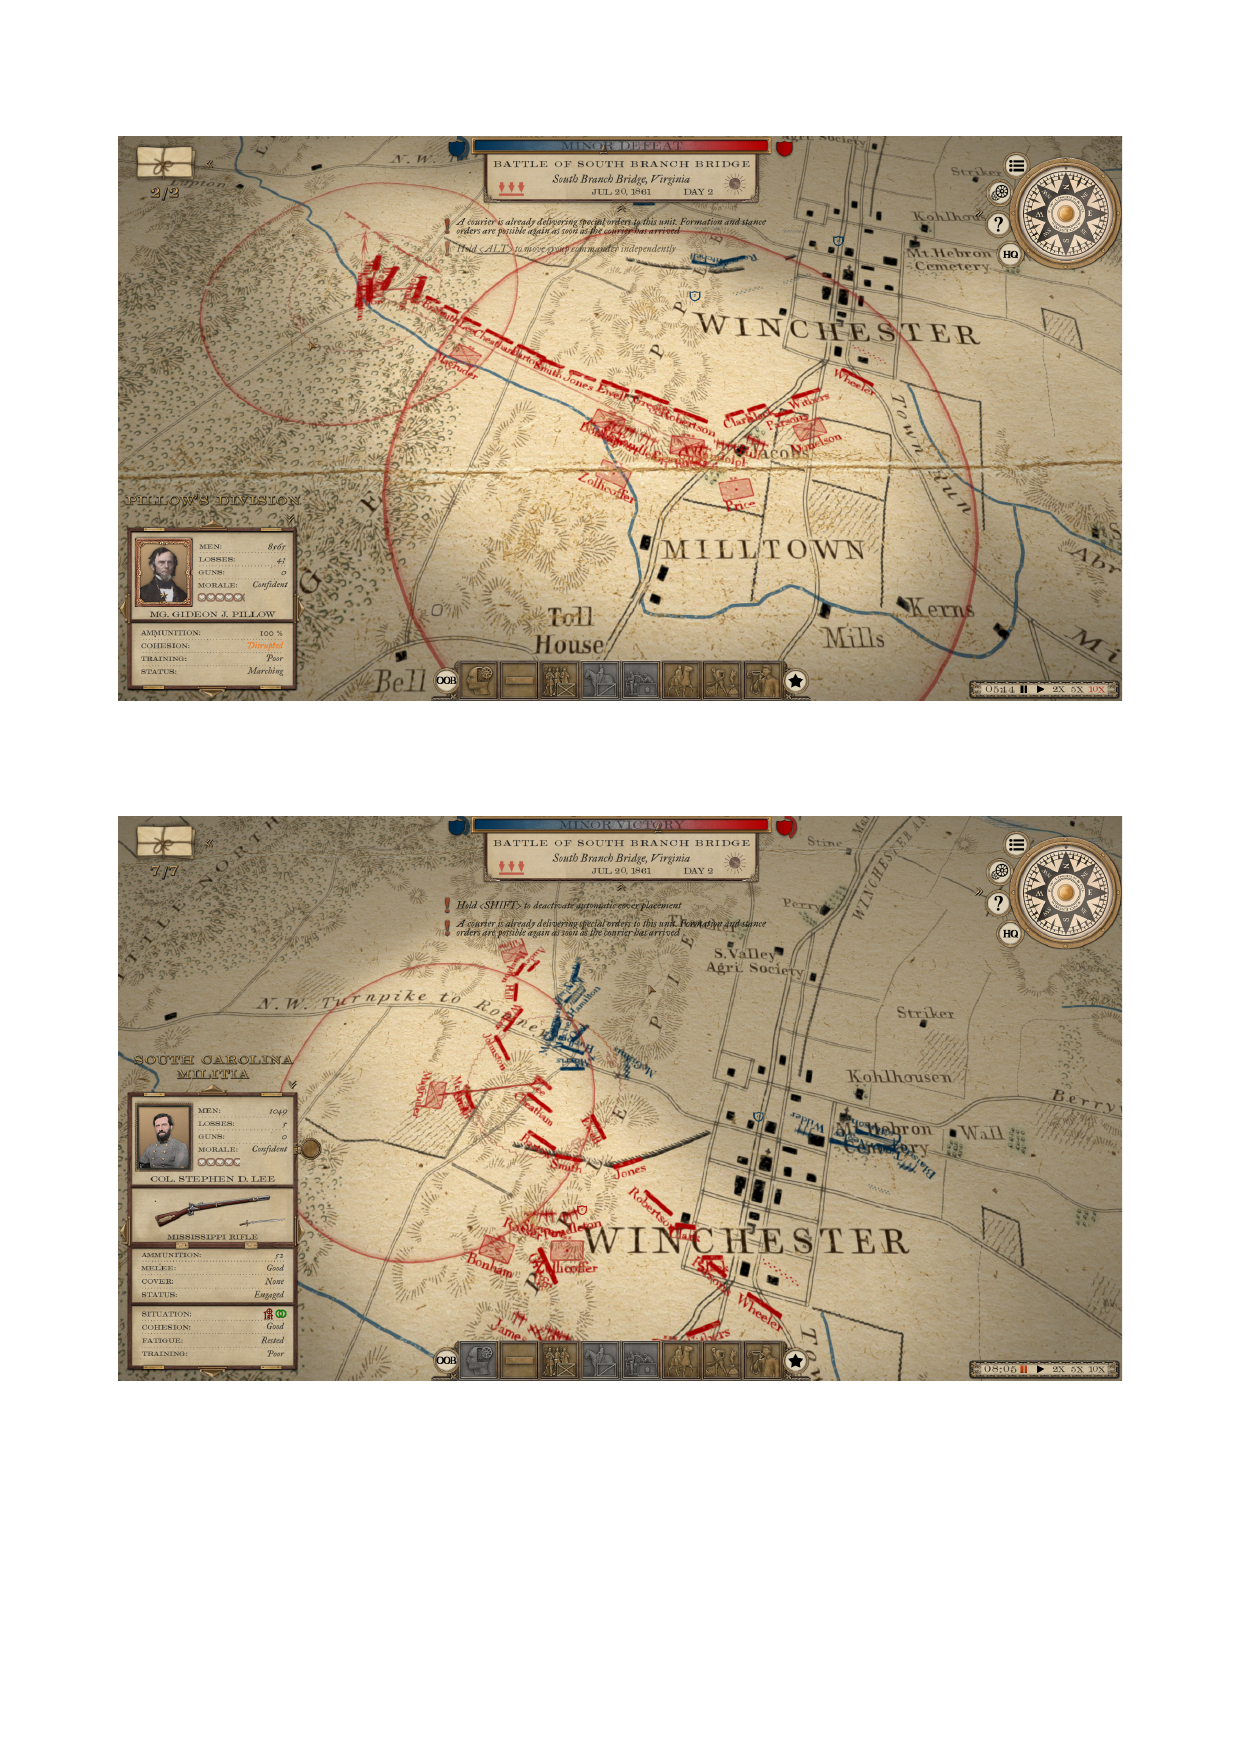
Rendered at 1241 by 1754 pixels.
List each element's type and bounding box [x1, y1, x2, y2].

picture [118, 816, 1123, 1381]
picture [118, 136, 1123, 701]
